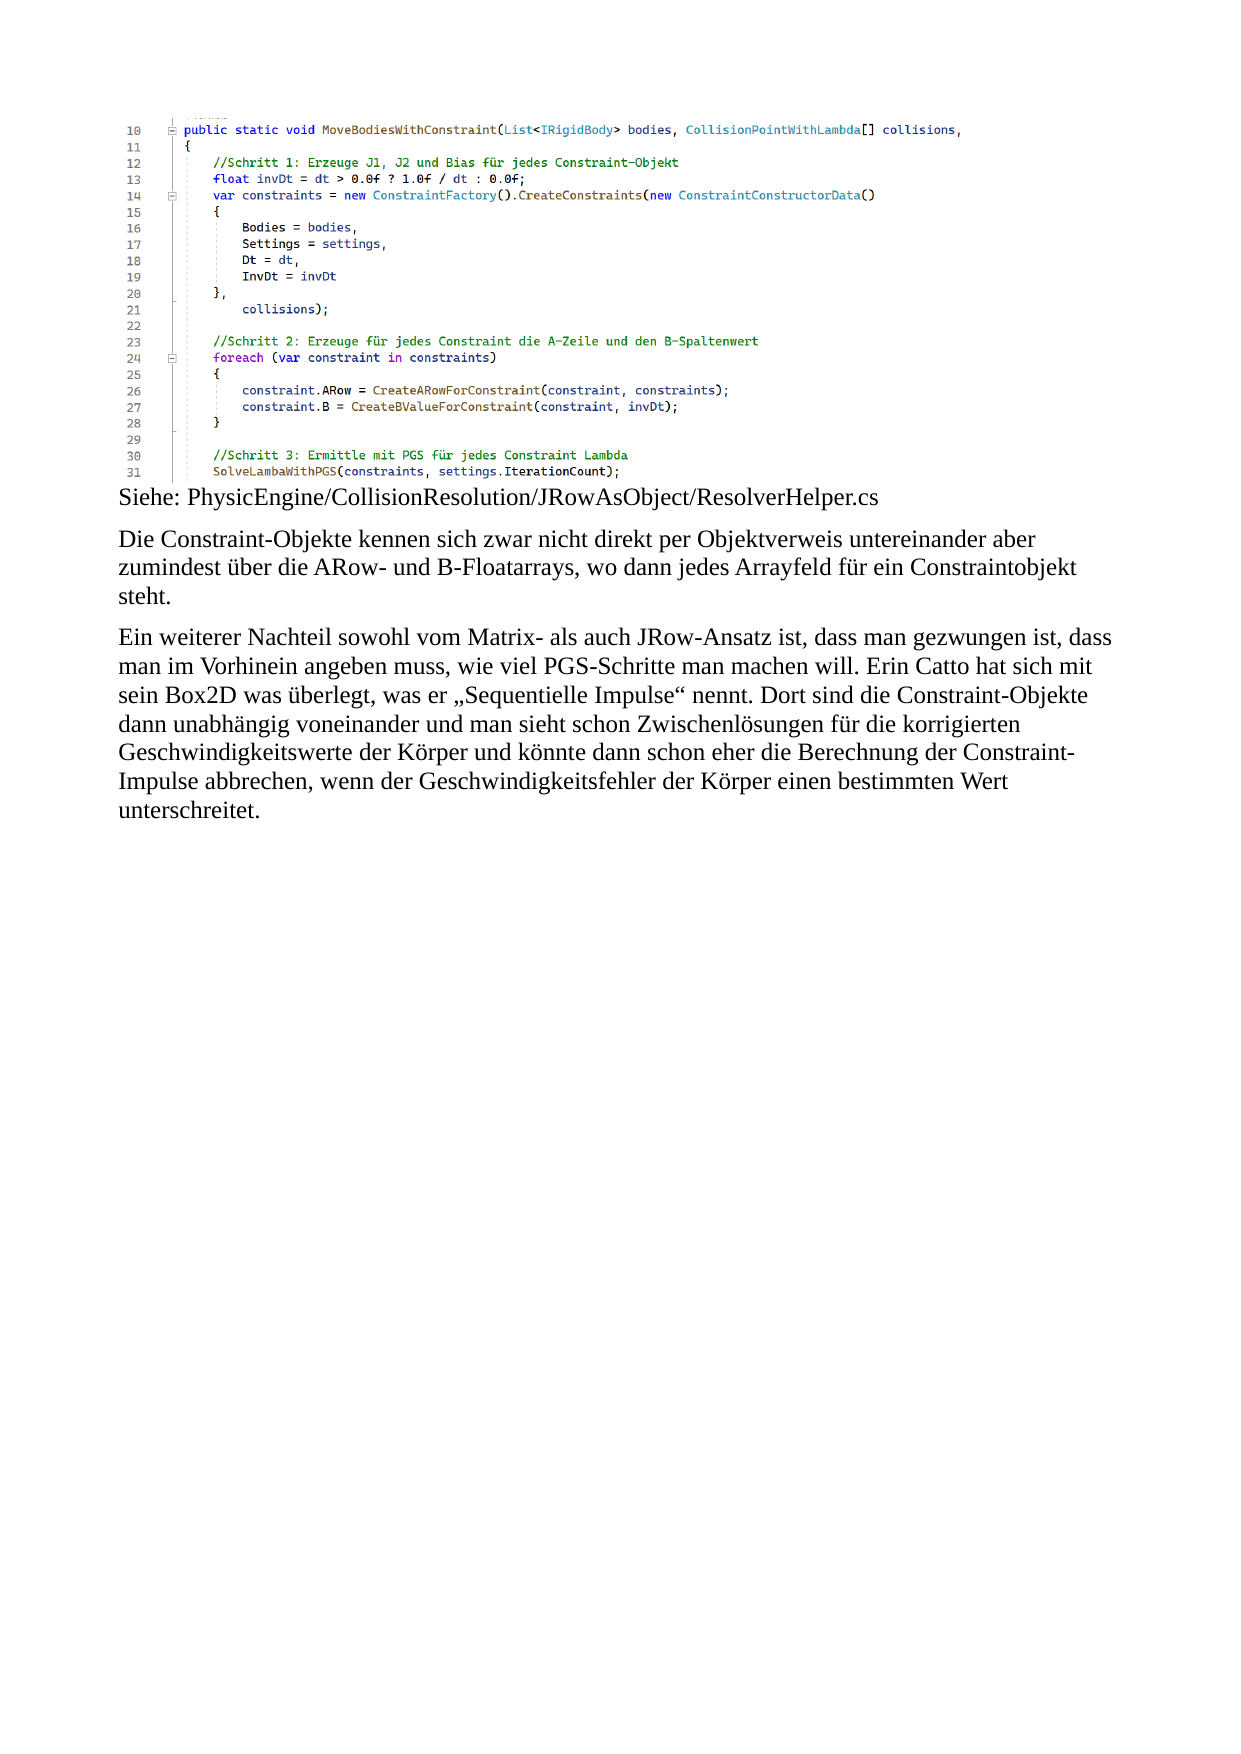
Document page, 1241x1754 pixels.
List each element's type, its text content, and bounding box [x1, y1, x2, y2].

picture [118, 118, 963, 483]
text Siehe: PhysicEngine/CollisionResolution/JRowAsObject/ResolverHelper.cs [118, 118, 1122, 511]
text Ein weiterer Nachteil sowohl vom Matrix- als auch JRow-Ansatz ist, dass man gezwungen ist, dass man im Vorhinein angeben muss, wie viel PGS-Schritte man machen will. Erin Catto hat sich mit sein Box2D was überlegt, was er „Sequentielle Impulse“ nennt. Dort sind die Constraint-Objekte dann unabhängig voneinander und man sieht schon Zwischenlösungen für die korrigierten Geschwindigkeitswerte der Körper und könnte dann schon eher die Berechnung der Constraint-Impulse abbrechen, wenn der Geschwindigkeitsfehler der Körper einen bestimmten Wert unterschreitet. [118, 622, 1122, 824]
text Die Constraint-Objekte kennen sich zwar nicht direkt per Objektverweis untereinander aber zumindest über die ARow- und B-Floatarrays, wo dann jedes Arrayfeld für ein Constraintobjekt steht. [118, 524, 1122, 610]
